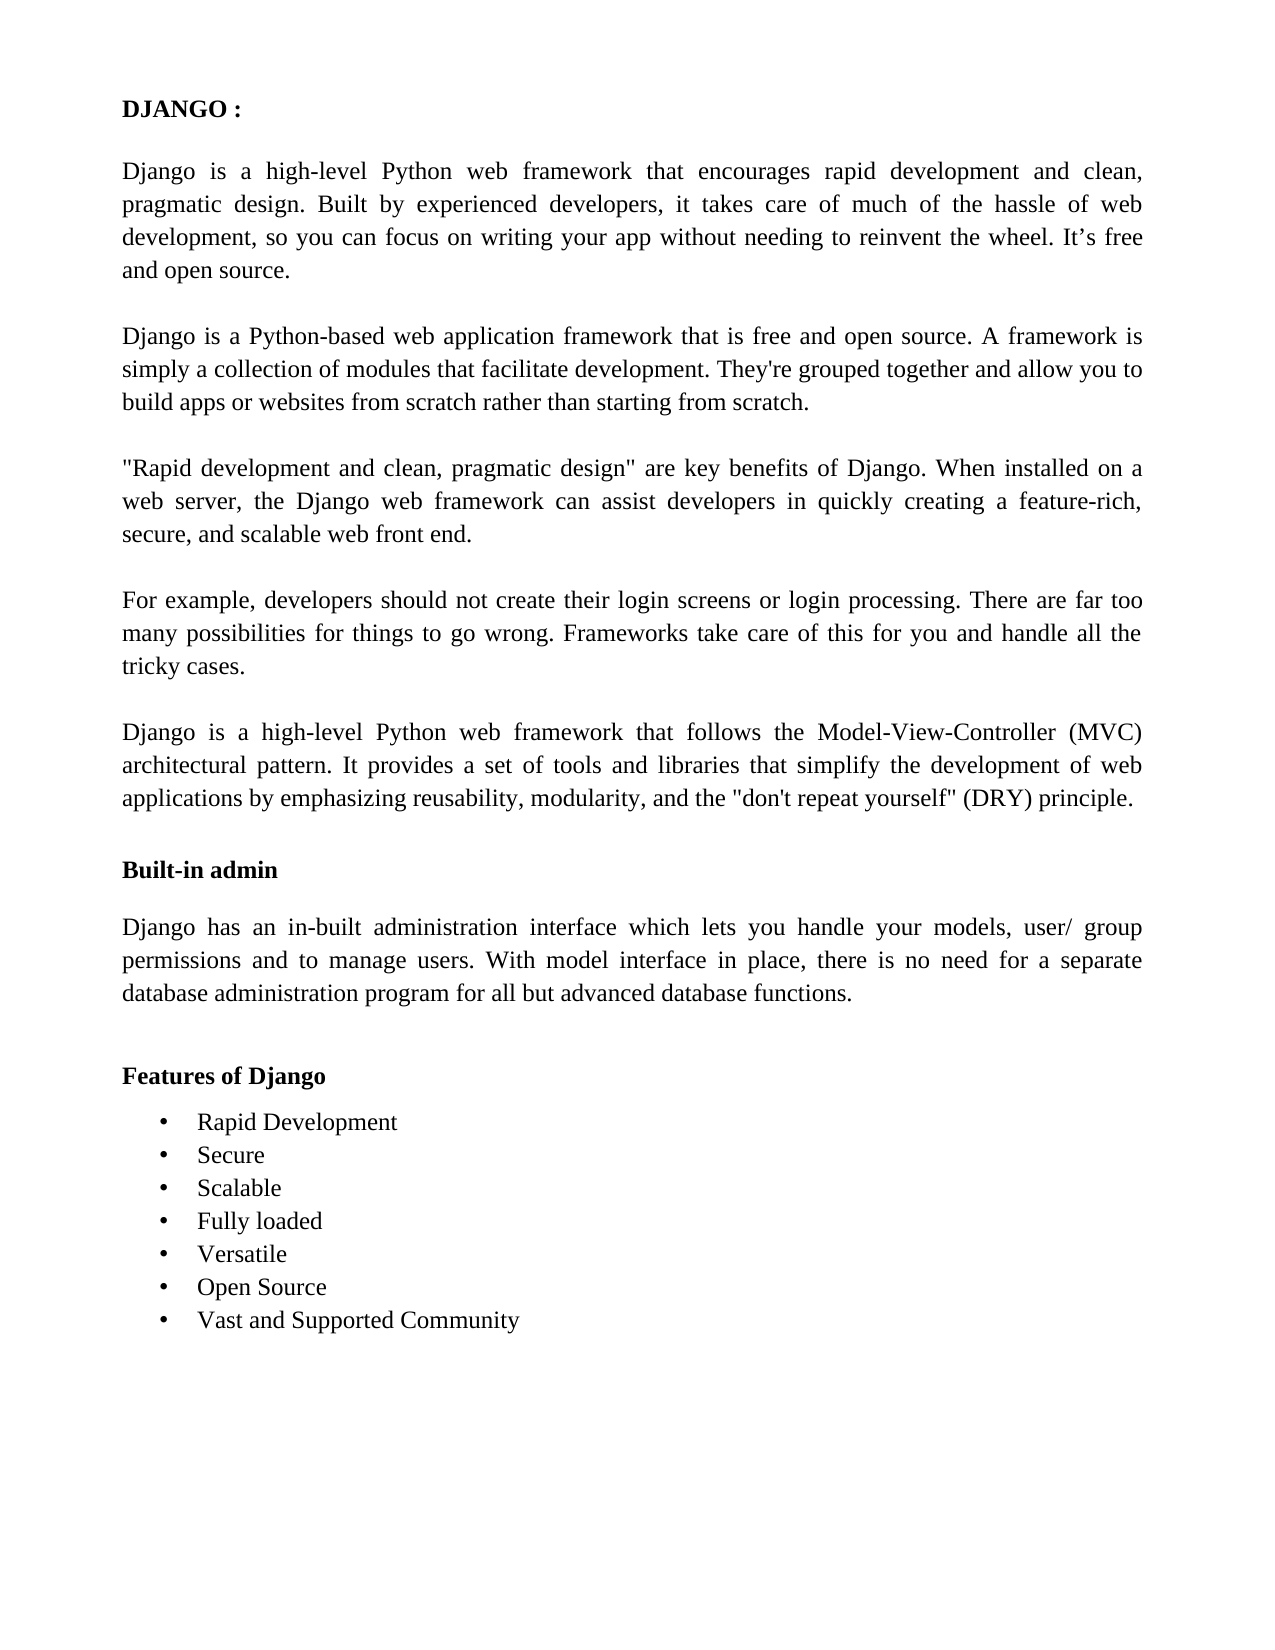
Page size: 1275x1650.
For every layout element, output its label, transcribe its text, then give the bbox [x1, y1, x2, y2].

subtitle Features of Django [122, 1061, 1144, 1090]
text Django is a high-level Python web framework that encourages rapid development and clean, pragmatic design. Built by experienced developers, it takes care of much of the hassle of web development, so you can focus on writing your app without needing to reinvent the wheel. It’s free and open source. [122, 156, 1144, 284]
text For example, developers should not create their login screens or login processing. There are far too many possibilities for things to go wrong. Frameworks take care of this for you and handle all the tricky cases. [122, 585, 1144, 680]
list Secure [159, 1140, 1144, 1168]
list Versatile [159, 1239, 1144, 1267]
subtitle Built-in admin [122, 855, 1144, 884]
text Django is a Python-based web application framework that is free and open source. A framework is simply a collection of modules that facilitate development. They're grouped together and allow you to build apps or websites from scratch rather than starting from scratch. [122, 321, 1144, 416]
list Rapid Development [159, 1107, 1144, 1135]
list Vast and Supported Community [159, 1305, 1144, 1333]
text Django is a high-level Python web framework that follows the Model-View-Controller (MVC) architectural pattern. It provides a set of tools and libraries that simplify the development of web applications by emphasizing reusability, modularity, and the "don't repeat yourself" (DRY) principle. [122, 717, 1144, 812]
text Django has an in-built administration interface which lets you handle your models, user/ group permissions and to manage users. With model interface in place, there is no need for a separate database administration program for all but advanced database functions. [122, 912, 1144, 1007]
list Fully loaded [159, 1206, 1144, 1234]
text DJANGO : [122, 94, 1144, 122]
text "Rapid development and clean, pragmatic design" are key benefits of Django. When installed on a web server, the Django web framework can assist developers in quickly creating a feature-rich, secure, and scalable web front end. [122, 453, 1144, 548]
list Open Source [159, 1272, 1144, 1301]
list Scalable [159, 1173, 1144, 1201]
